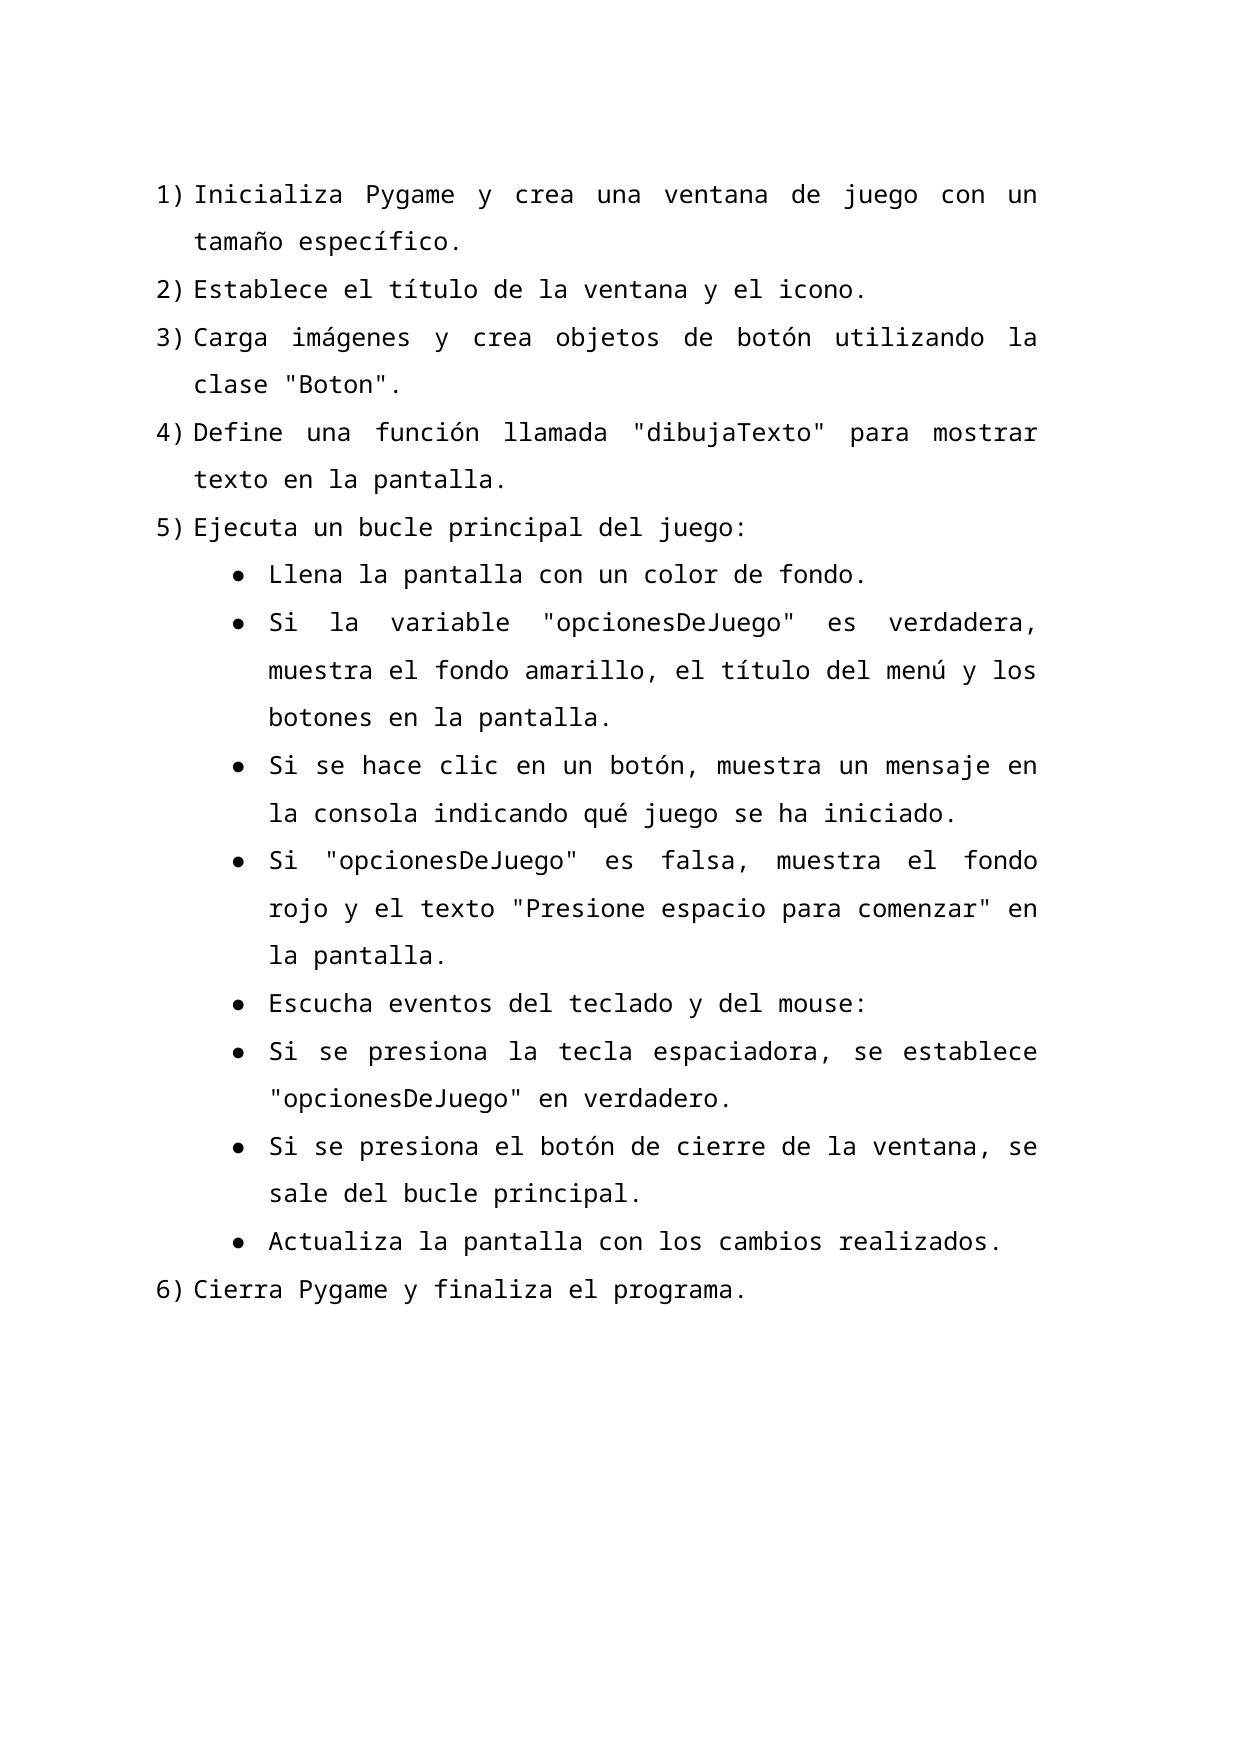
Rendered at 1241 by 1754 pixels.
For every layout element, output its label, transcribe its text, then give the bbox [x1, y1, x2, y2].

list Actualiza la pantalla con los cambios realizados. [231, 1224, 1038, 1258]
list Si "opcionesDeJuego" es falsa, muestra el fondo rojo y el texto "Presione espacio para comenzar" en la pantalla. [231, 843, 1038, 972]
list Carga imágenes y crea objetos de botón utilizando la clase "Boton". [156, 319, 1038, 401]
list Si se presiona el botón de cierre de la ventana, se sale del bucle principal. [231, 1128, 1038, 1210]
list Si la variable "opcionesDeJuego" es verdadera, muestra el fondo amarillo, el título del menú y los botones en la pantalla. [231, 605, 1038, 734]
list Define una función llamada "dibujaTexto" para mostrar texto en la pantalla. [156, 414, 1038, 496]
list Si se hace clic en un botón, muestra un mensaje en la consola indicando qué juego se ha iniciado. [231, 748, 1038, 829]
list Inicializa Pygame y crea una ventana de juego con un tamaño específico. [156, 176, 1038, 258]
list Establece el título de la ventana y el icono. [156, 272, 1038, 306]
list Cierra Pygame y finaliza el programa. [156, 1271, 1038, 1305]
list Escucha eventos del teclado y del mouse: [231, 986, 1038, 1020]
list Si se presiona la tecla espaciadora, se establece "opcionesDeJuego" en verdadero. [231, 1033, 1038, 1115]
list Llena la pantalla con un color de fondo. [231, 557, 1038, 591]
list Ejecuta un bucle principal del juego: [156, 509, 1038, 544]
